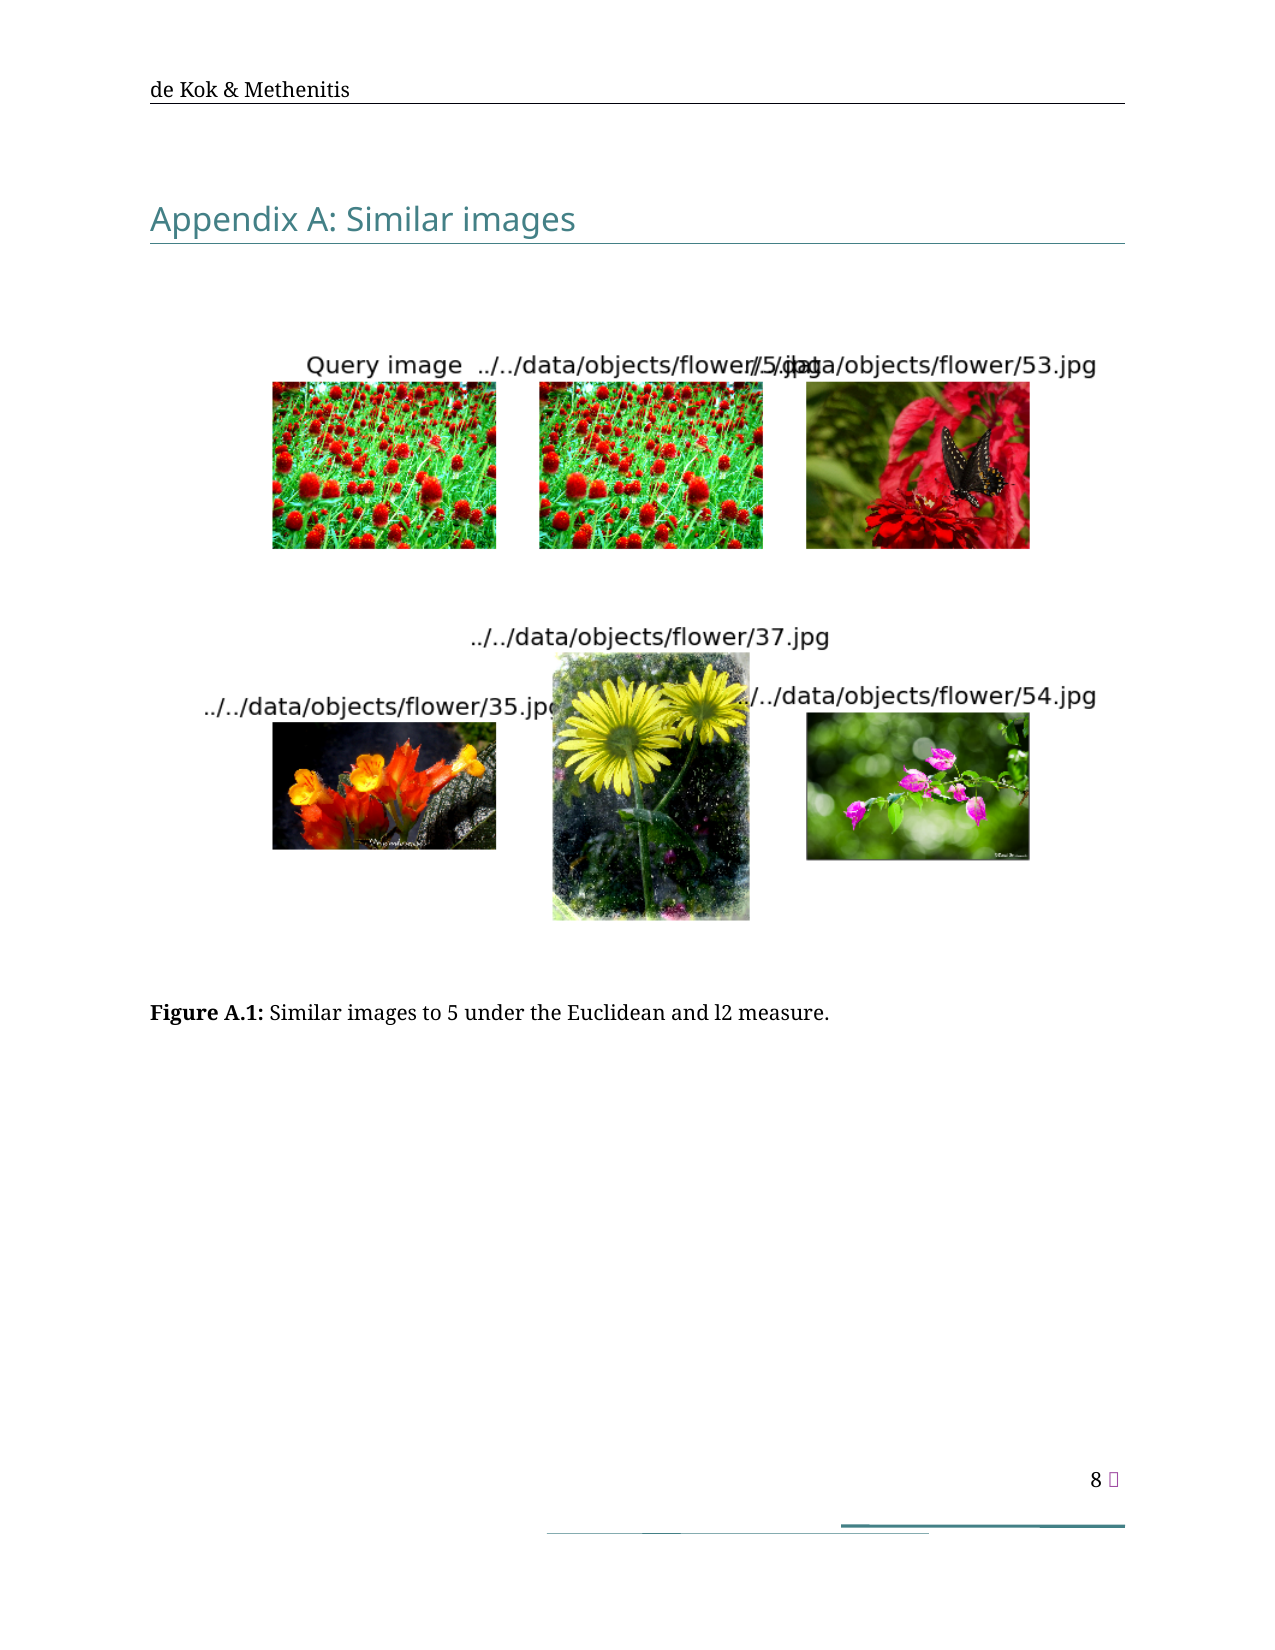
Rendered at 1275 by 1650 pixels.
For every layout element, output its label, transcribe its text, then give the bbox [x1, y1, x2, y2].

subtitle Appendix A: Similar images [150, 195, 1125, 243]
text Figure A.1: Similar images to 5 under the Euclidean and l2 measure. [150, 994, 1125, 1026]
picture [150, 259, 1125, 994]
